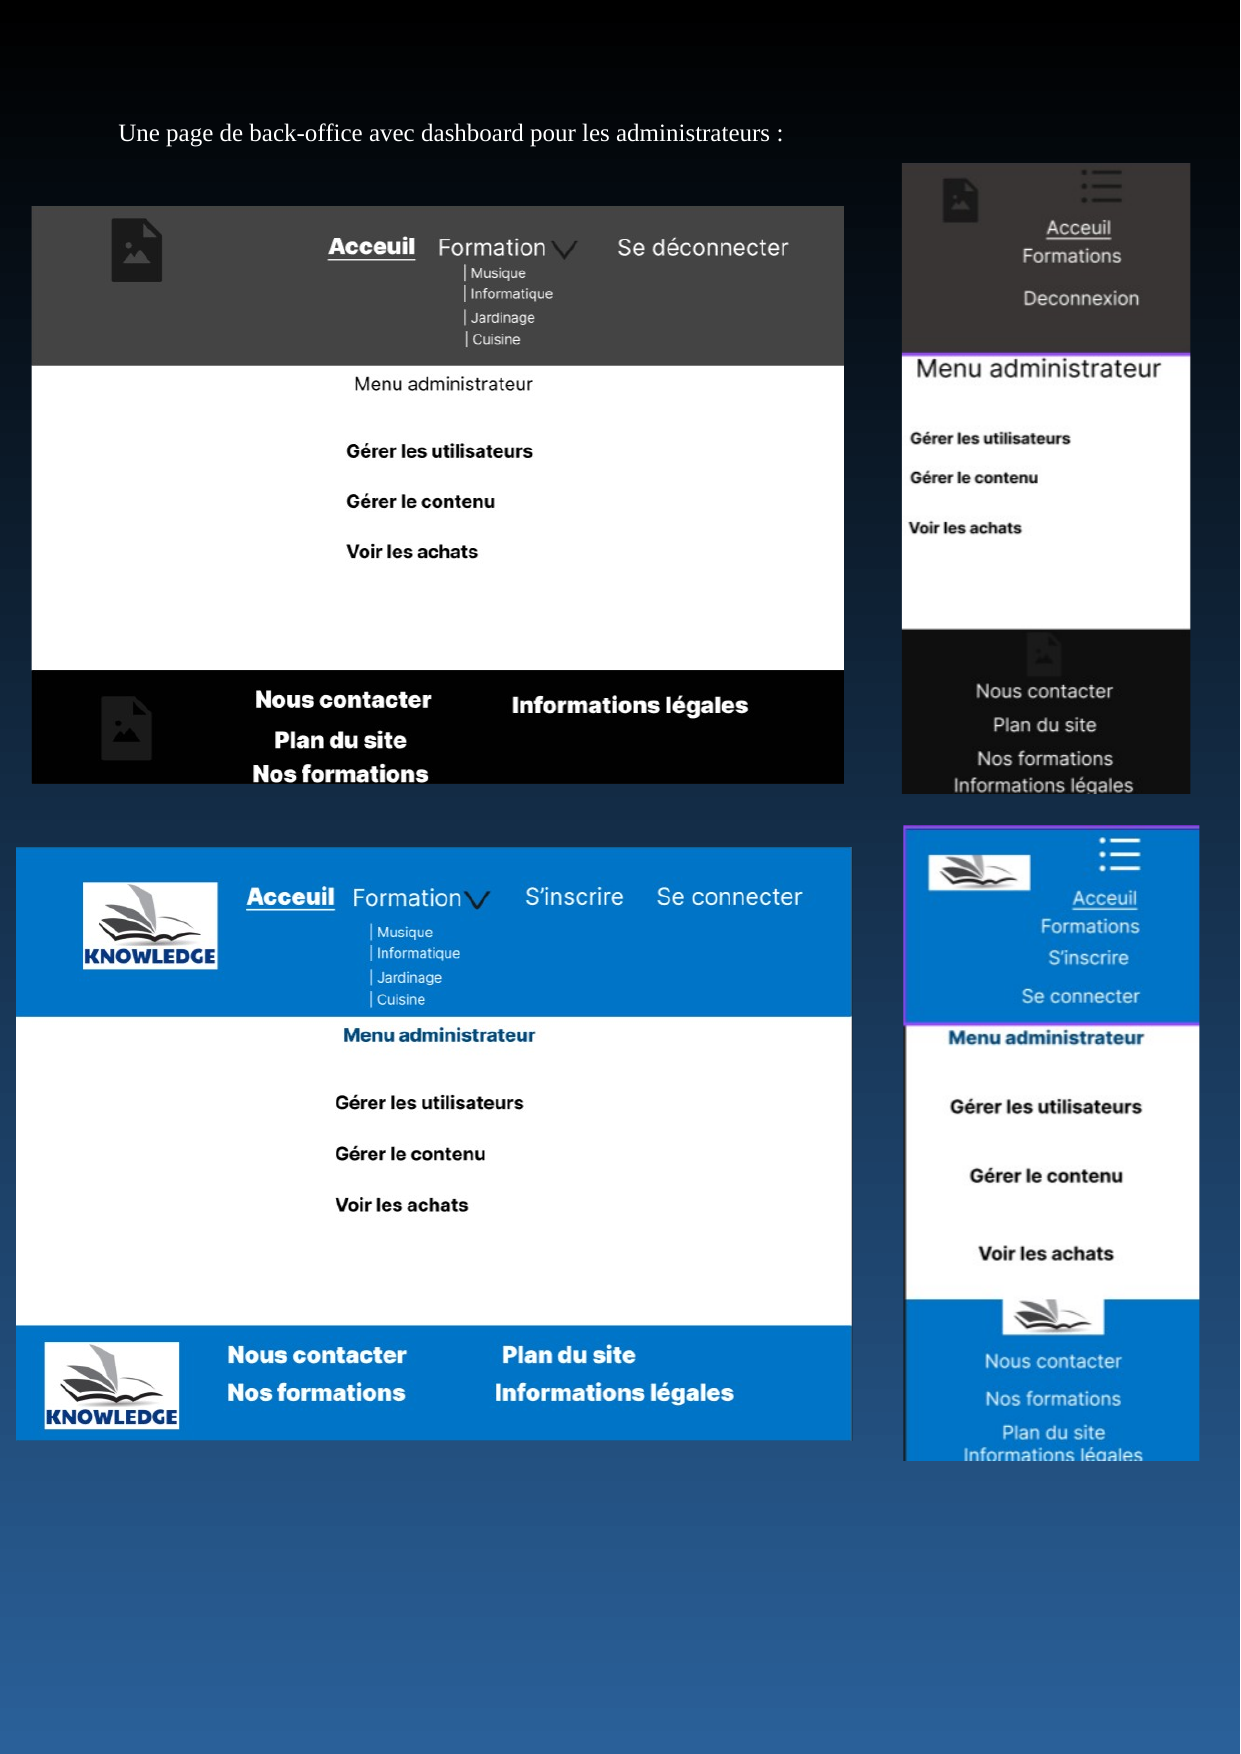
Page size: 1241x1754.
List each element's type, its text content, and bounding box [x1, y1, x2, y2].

text Une page de back-office avec dashboard pour les administrateurs : [118, 118, 1122, 147]
picture [31, 206, 844, 784]
picture [16, 847, 853, 1441]
picture [901, 163, 1191, 794]
picture [903, 825, 1200, 1461]
